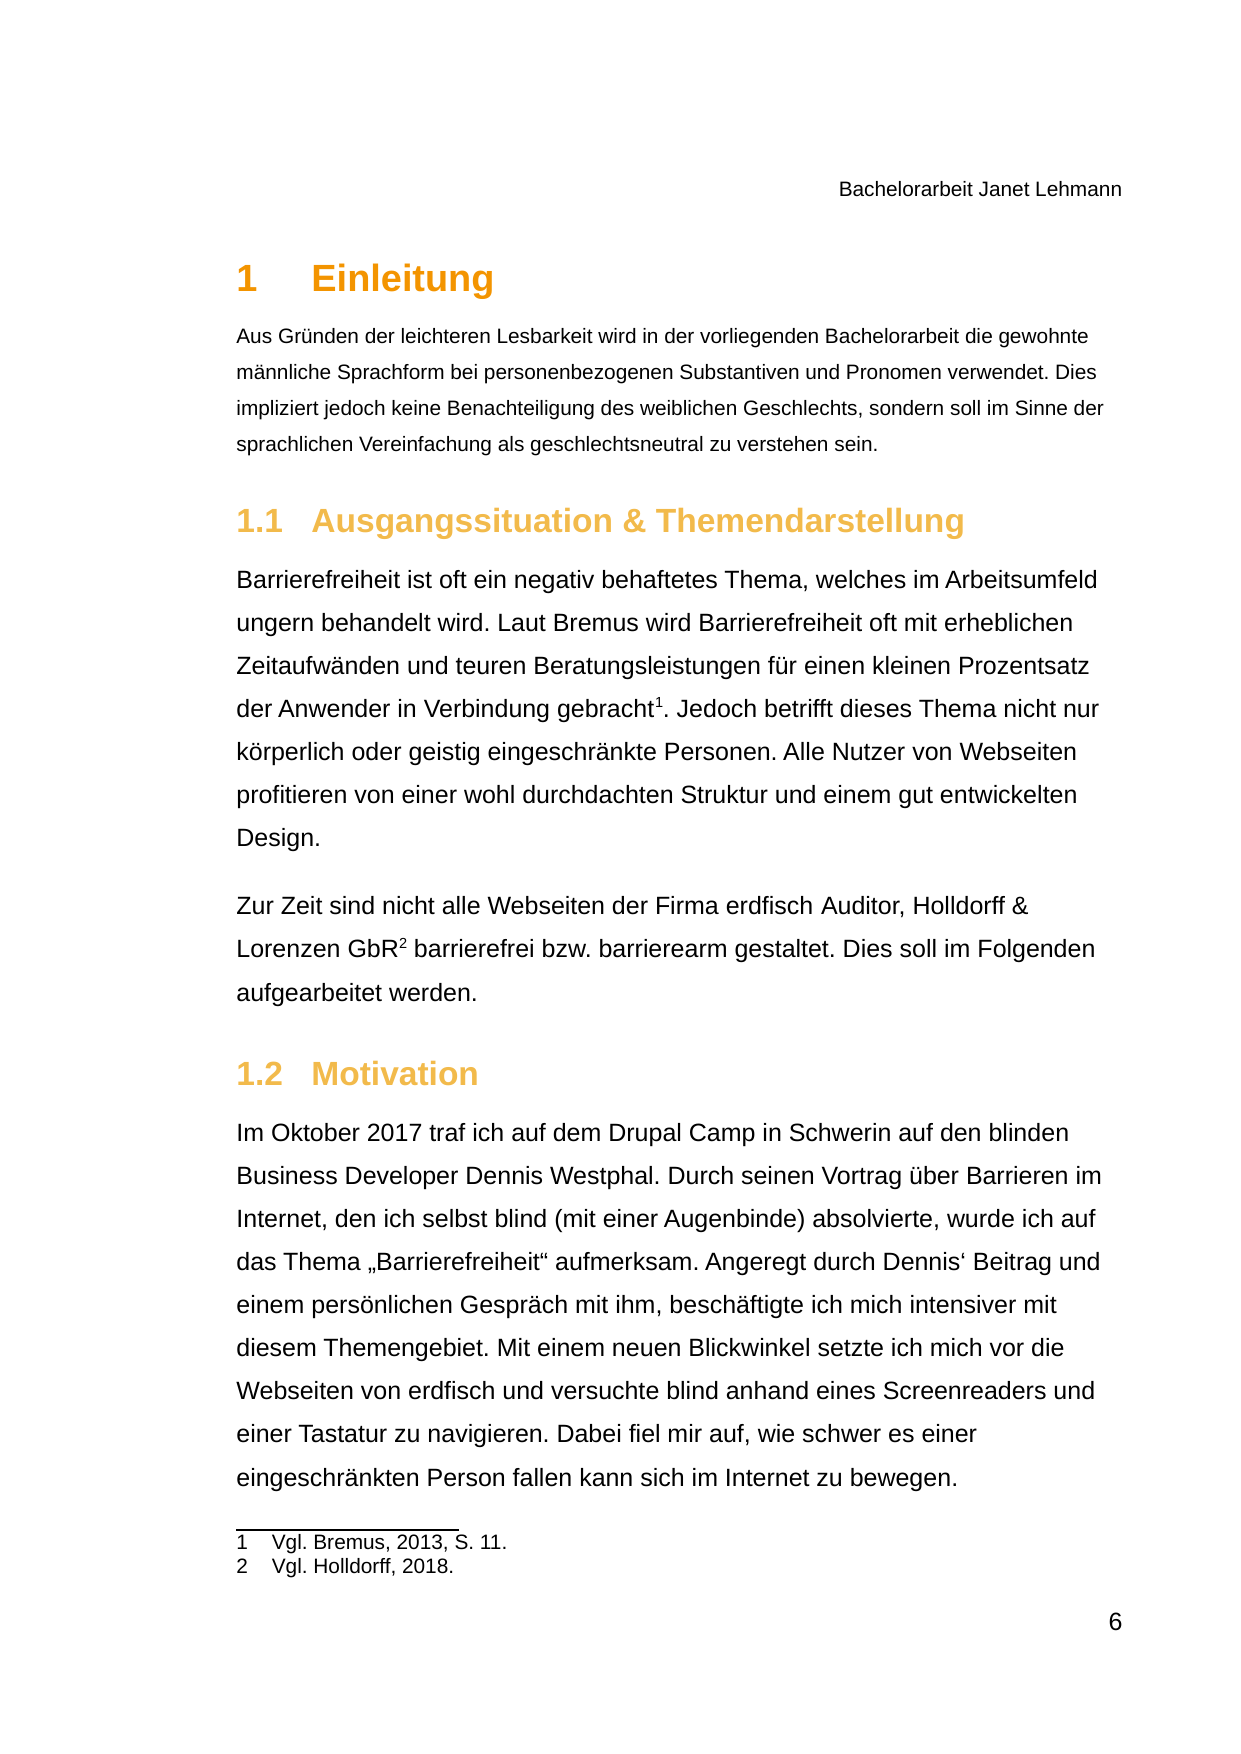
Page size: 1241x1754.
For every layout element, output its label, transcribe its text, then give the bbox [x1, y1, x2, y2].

text Aus Gründen der leichteren Lesbarkeit wird in der vorliegenden Bachelorarbeit die gewohnte männliche Sprachform bei personenbezogenen Substantiven und Pronomen verwendet. Dies impliziert jedoch keine Benachteiligung des weiblichen Geschlechts, sondern soll im Sinne der sprachlichen Vereinfachung als geschlechtsneutral zu verstehen sein. [236, 324, 1122, 456]
text Barrierefreiheit ist oft ein negativ behaftetes Thema, welches im Arbeitsumfeld ungern behandelt wird. Laut Bremus wird Barrierefreiheit oft mit erheblichen Zeitaufwänden und teuren Beratungsleistungen für einen kleinen Prozentsatz der Anwender in Verbindung gebracht. Jedoch betrifft dieses Thema nicht nur körperlich oder geistig eingeschränkte Personen. Alle Nutzer von Webseiten profitieren von einer wohl durchdachten Struktur und einem gut entwickelten Design. [236, 565, 1122, 852]
subtitle Einleitung [236, 256, 1122, 299]
text Zur Zeit sind nicht alle Webseiten der Firma erdfisch Auditor, Holldorff & Lorenzen GbR barrierefrei bzw. barrierearm gestaltet. Dies soll im Folgenden aufgearbeitet werden. [236, 891, 1122, 1006]
subtitle Ausgangssituation & Themendarstellung [236, 501, 1122, 540]
text Vgl. Holldorff, 2018. [236, 1554, 1122, 1578]
text Im Oktober 2017 traf ich auf dem Drupal Camp in Schwerin auf den blinden Business Developer Dennis Westphal. Durch seinen Vortrag über Barrieren im Internet, den ich selbst blind (mit einer Augenbinde) absolvierte, wurde ich auf das Thema „Barrierefreiheit“ aufmerksam. Angeregt durch Dennis‘ Beitrag und einem persönlichen Gespräch mit ihm, beschäftigte ich mich intensiver mit diesem Themengebiet. Mit einem neuen Blickwinkel setzte ich mich vor die Webseiten von erdfisch und versuchte blind anhand eines Screenreaders und einer Tastatur zu navigieren. Dabei fiel mir auf, wie schwer es einer eingeschränkten Person fallen kann sich im Internet zu bewegen. [236, 1117, 1122, 1491]
text Vgl. Bremus, 2013, S. 11. [236, 1530, 1122, 1554]
subtitle Motivation [236, 1054, 1122, 1093]
